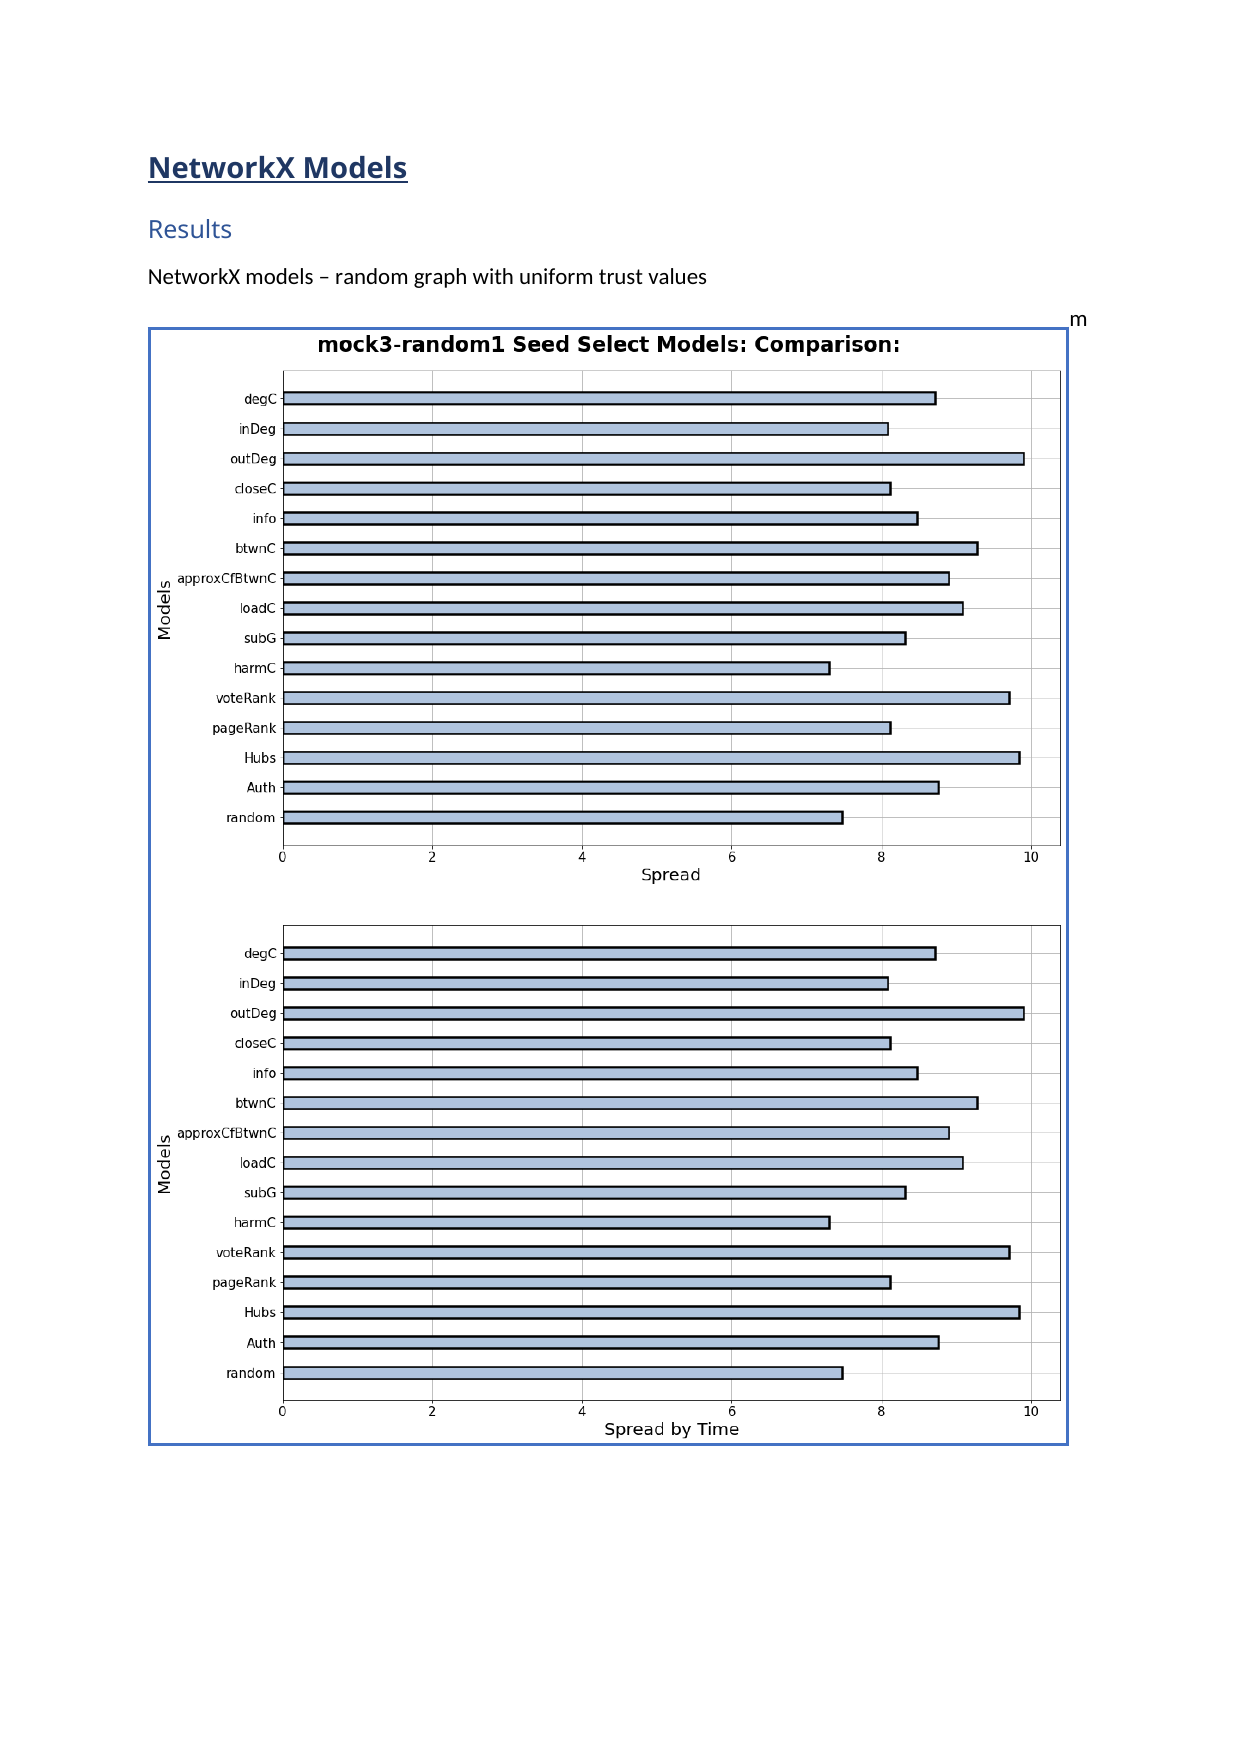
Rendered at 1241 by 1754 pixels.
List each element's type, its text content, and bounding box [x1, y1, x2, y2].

subtitle NetworkX Models [148, 148, 1092, 187]
subtitle Results [148, 211, 1092, 245]
text NetworkX models – random graph with uniform trust valuesm [148, 262, 1092, 1446]
